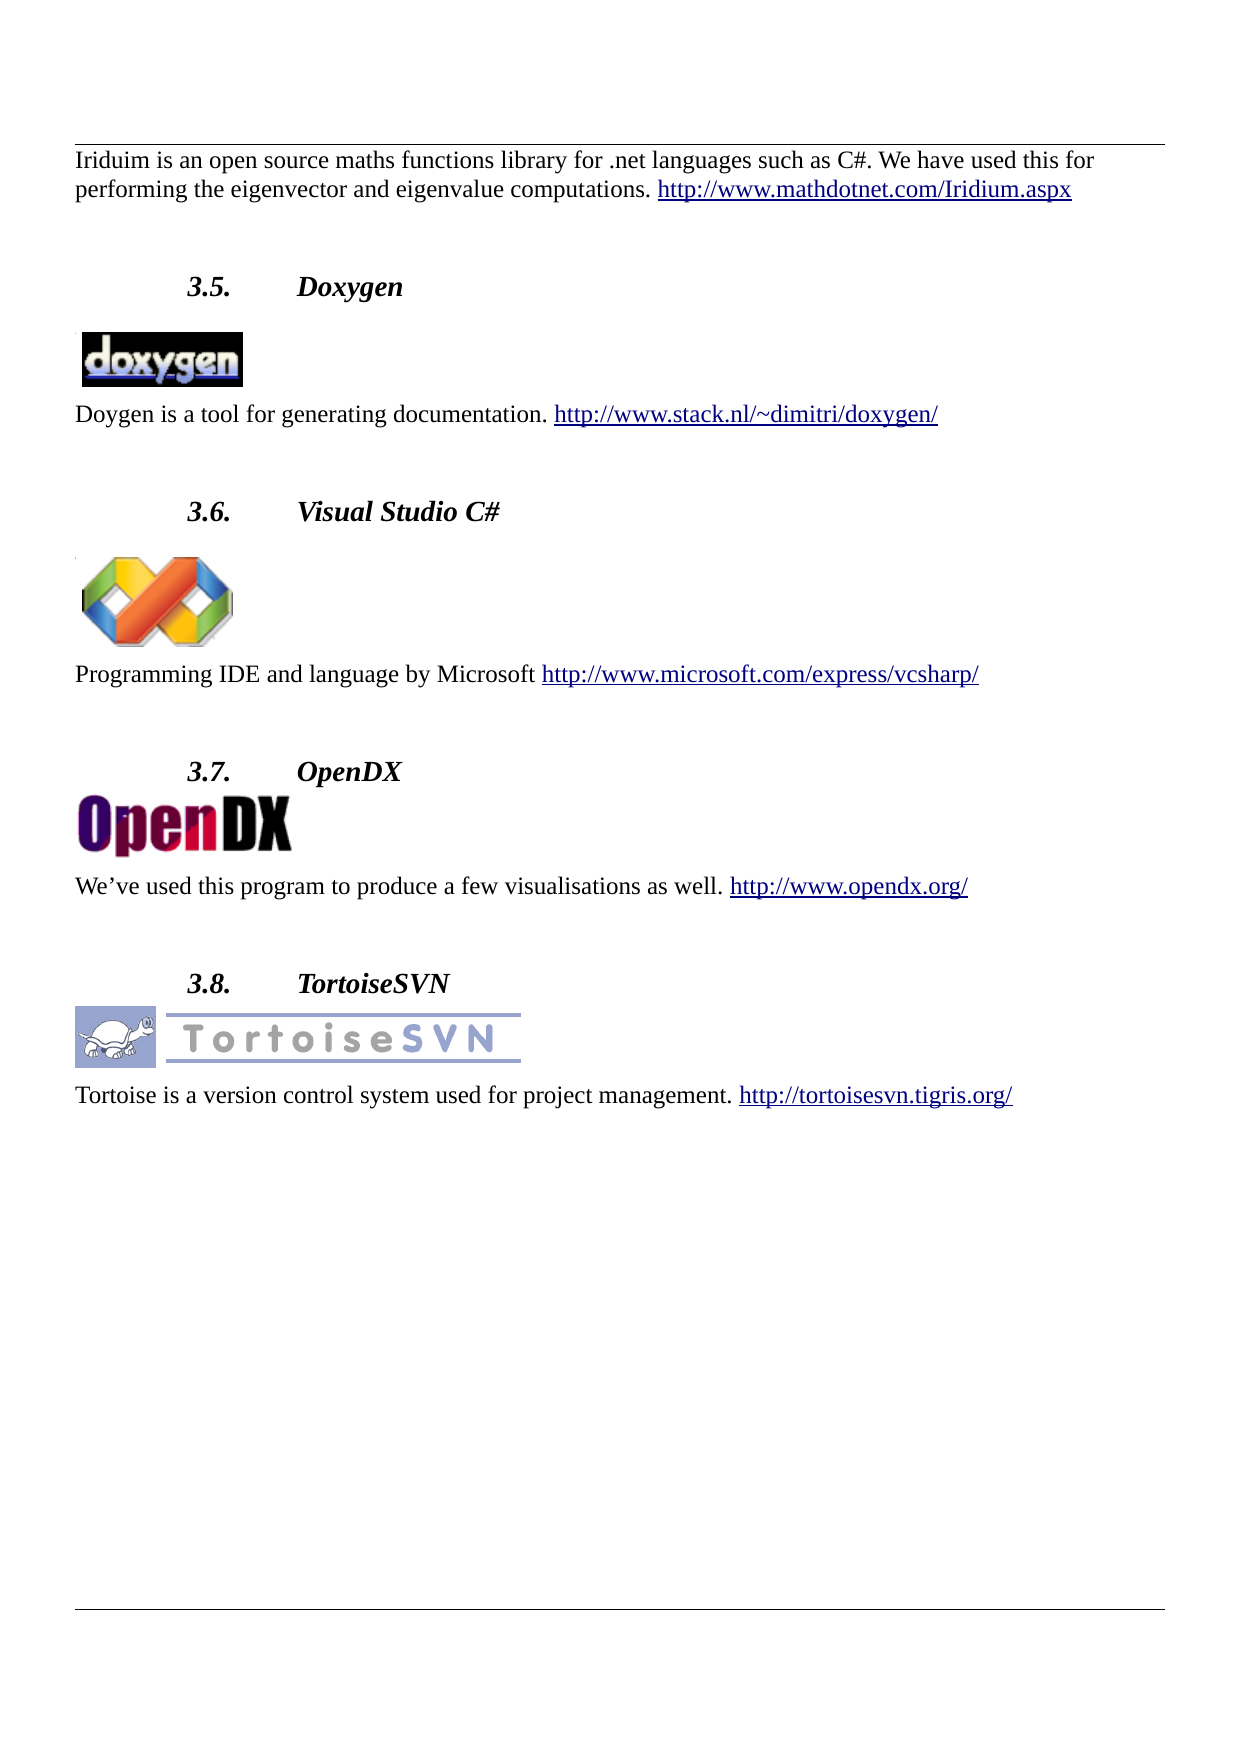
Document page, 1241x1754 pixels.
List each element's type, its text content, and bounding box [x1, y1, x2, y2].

subtitle OpenDX [187, 754, 1165, 787]
text We’ve used this program to produce a few visualisations as well. http://www.opendx.org/ [75, 871, 1165, 900]
subtitle Doxygen [187, 269, 1165, 303]
subtitle TortoiseSVN [187, 966, 1165, 1000]
picture [82, 557, 233, 647]
text Programming IDE and language by Microsoft http://www.microsoft.com/express/vcsharp/ [75, 659, 1165, 687]
picture [82, 332, 243, 387]
text Tortoise is a version control system used for project management. http://tortoisesvn.tigris.org/ [75, 1080, 1165, 1109]
picture [75, 1006, 526, 1068]
text Iriduim is an open source maths functions library for .net languages such as C#. We have used this for performing the eigenvector and eigenvalue computations. http://www.mathdotnet.com/Iridium.aspx [75, 145, 1165, 203]
subtitle Visual Studio C# [187, 494, 1165, 528]
picture [75, 793, 293, 859]
text Doygen is a tool for generating documentation. http://www.stack.nl/~dimitri/doxygen/ [75, 399, 1165, 428]
